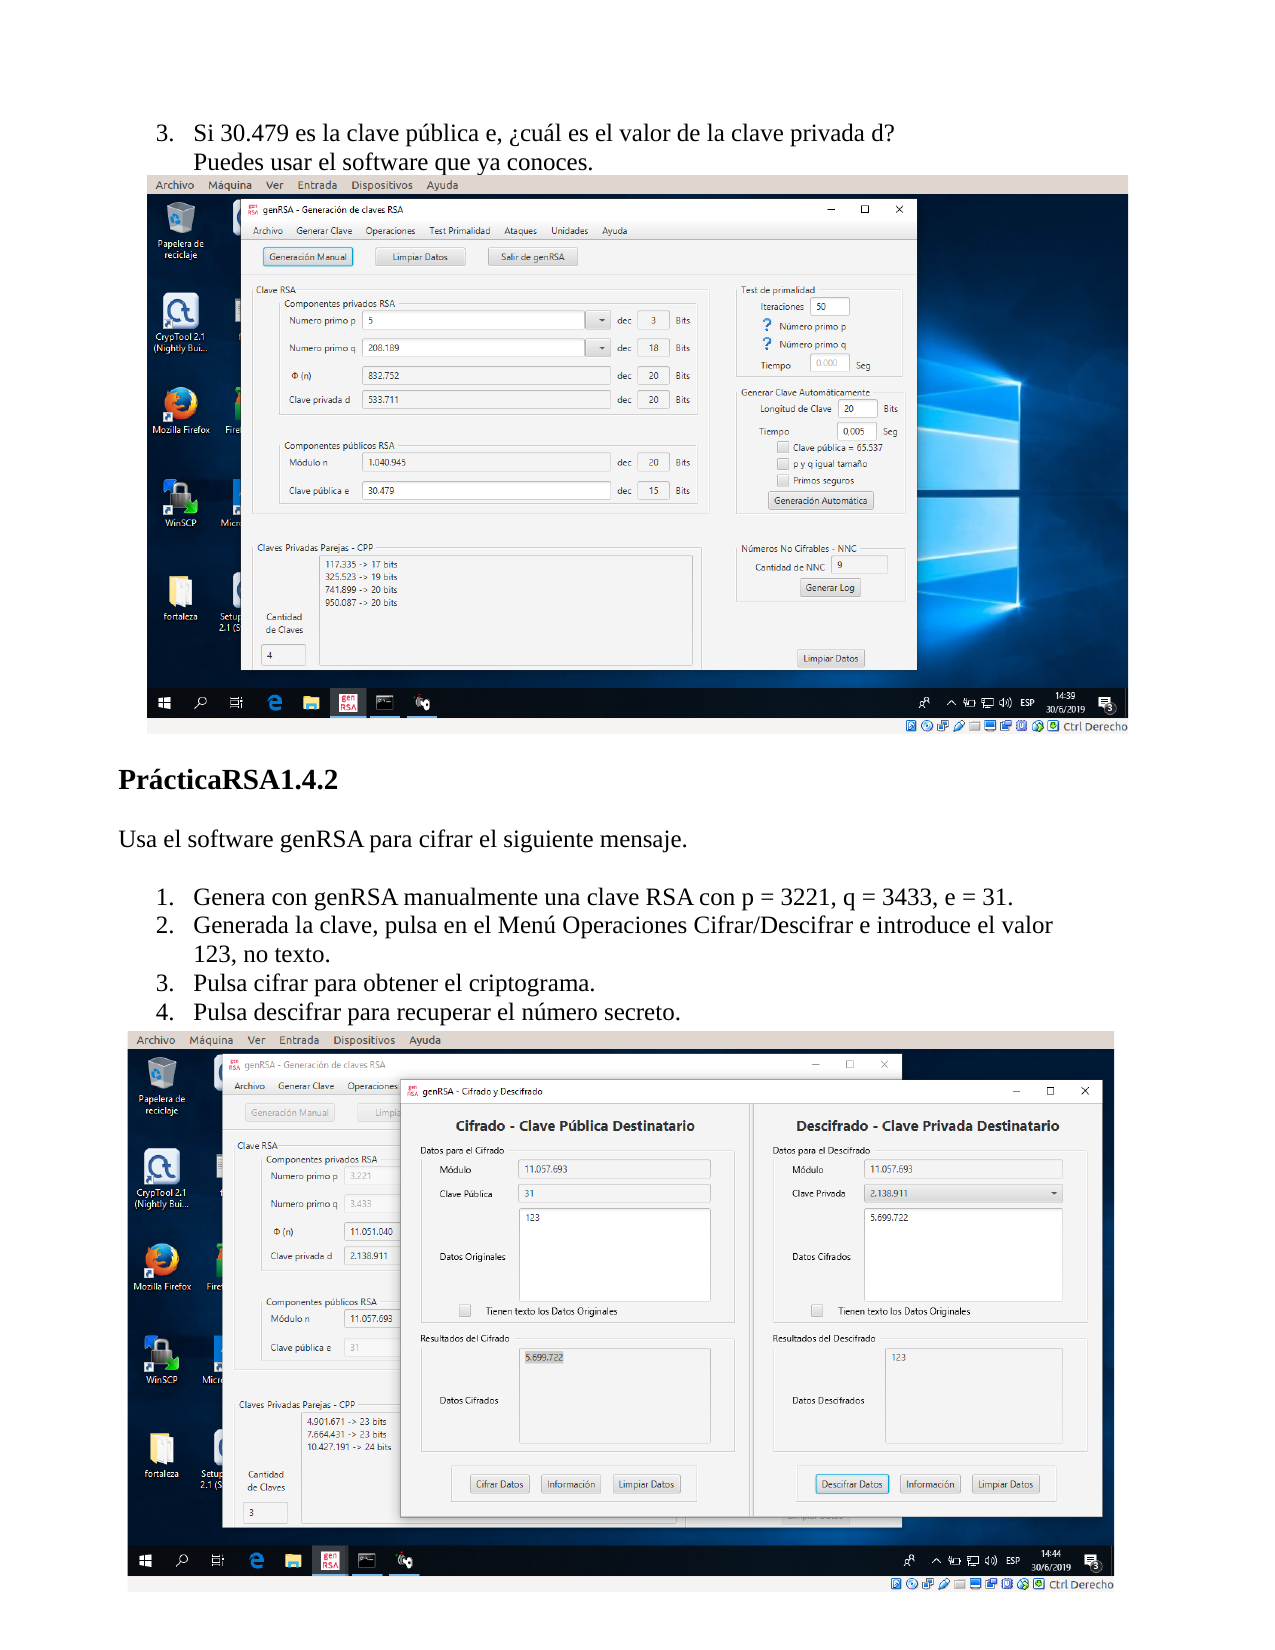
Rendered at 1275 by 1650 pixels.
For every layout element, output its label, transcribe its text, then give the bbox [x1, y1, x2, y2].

list 123, no texto. [156, 939, 1157, 968]
list Pulsa cifrar para obtener el criptograma. [156, 968, 1157, 997]
picture [147, 175, 1129, 734]
list Genera con genRSA manualmente una clave RSA con p = 3221, q = 3433, e = 31. [156, 882, 1157, 911]
list Pulsa descifrar para recuperar el número secreto. [156, 997, 1157, 1026]
list Generada la clave, pulsa en el Menú Operaciones Cifrar/Descifrar e introduce el valor [156, 911, 1157, 939]
list Puedes usar el software que ya conoces. [156, 147, 1157, 176]
text PrácticaRSA1.4.2 [118, 762, 1157, 796]
list Si 30.479 es la clave pública e, ¿cuál es el valor de la clave privada d? [156, 118, 1157, 147]
picture [127, 1031, 1115, 1592]
text Usa el software genRSA para cifrar el siguiente mensaje. [118, 824, 1157, 853]
